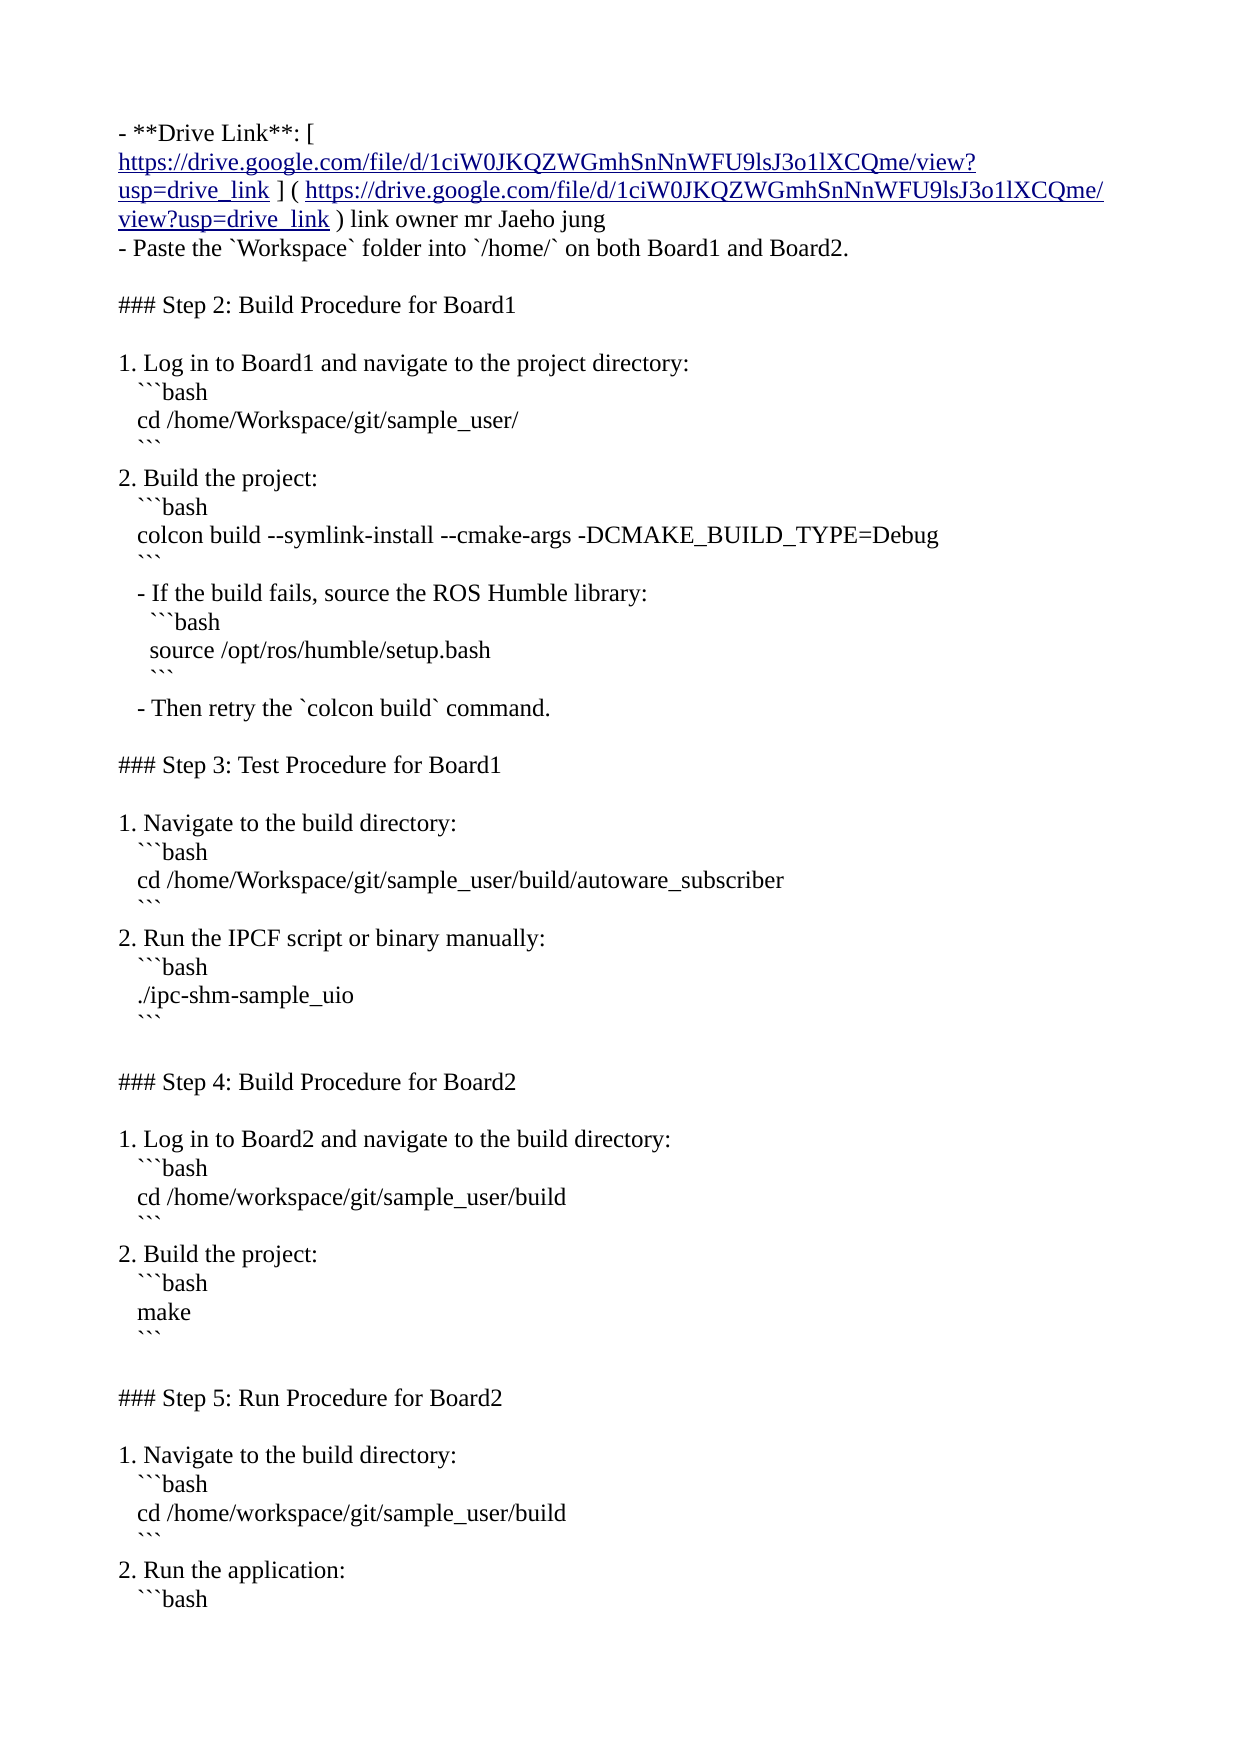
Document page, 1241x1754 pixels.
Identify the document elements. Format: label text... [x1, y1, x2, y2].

text ```bash [118, 1584, 1122, 1613]
text - **Drive Link**: [ https://drive.google.com/file/d/1ciW0JKQZWGmhSnNnWFU9lsJ3o1lXCQme/view?usp=drive_link ] ( https://drive.google.com/file/d/1ciW0JKQZWGmhSnNnWFU9lsJ3o1lXCQme/view?usp=drive_link ) link owner mr Jaeho jung [118, 118, 1122, 233]
text - Then retry the `colcon build` command. [118, 693, 1122, 722]
text source /opt/ros/humble/setup.bash [118, 636, 1122, 664]
text ``` [118, 1211, 1122, 1239]
text ```bash [118, 837, 1122, 866]
text ### Step 4: Build Procedure for Board2 [118, 1067, 1122, 1096]
text 1. Log in to Board1 and navigate to the project directory: [118, 348, 1122, 377]
text ```bash [118, 492, 1122, 521]
text ```bash [118, 1153, 1122, 1182]
text ### Step 5: Run Procedure for Board2 [118, 1383, 1122, 1412]
text ```bash [118, 1469, 1122, 1498]
text - Paste the `Workspace` folder into `/home/` on both Board1 and Board2. [118, 233, 1122, 262]
text ### Step 3: Test Procedure for Board1 [118, 751, 1122, 779]
text 2. Run the application: [118, 1556, 1122, 1584]
text make [118, 1297, 1122, 1326]
text colcon build --symlink-install --cmake-args -DCMAKE_BUILD_TYPE=Debug [118, 521, 1122, 549]
text cd /home/Workspace/git/sample_user/ [118, 406, 1122, 434]
text 1. Navigate to the build directory: [118, 1441, 1122, 1469]
text 1. Navigate to the build directory: [118, 808, 1122, 837]
text 2. Build the project: [118, 463, 1122, 492]
text - If the build fails, source the ROS Humble library: [118, 578, 1122, 607]
text ```bash [118, 1268, 1122, 1297]
text ``` [118, 664, 1122, 693]
text ``` [118, 1009, 1122, 1038]
text ``` [118, 434, 1122, 463]
text ``` [118, 894, 1122, 923]
text ./ipc-shm-sample_uio [118, 981, 1122, 1009]
text cd /home/Workspace/git/sample_user/build/autoware_subscriber [118, 866, 1122, 894]
text ```bash [118, 377, 1122, 406]
text ``` [118, 549, 1122, 578]
text 2. Build the project: [118, 1239, 1122, 1268]
text ``` [118, 1527, 1122, 1556]
text cd /home/workspace/git/sample_user/build [118, 1182, 1122, 1211]
text cd /home/workspace/git/sample_user/build [118, 1498, 1122, 1527]
text 1. Log in to Board2 and navigate to the build directory: [118, 1124, 1122, 1153]
text ### Step 2: Build Procedure for Board1 [118, 291, 1122, 319]
text ```bash [118, 607, 1122, 636]
text ``` [118, 1326, 1122, 1354]
text 2. Run the IPCF script or binary manually: [118, 923, 1122, 952]
text ```bash [118, 952, 1122, 981]
